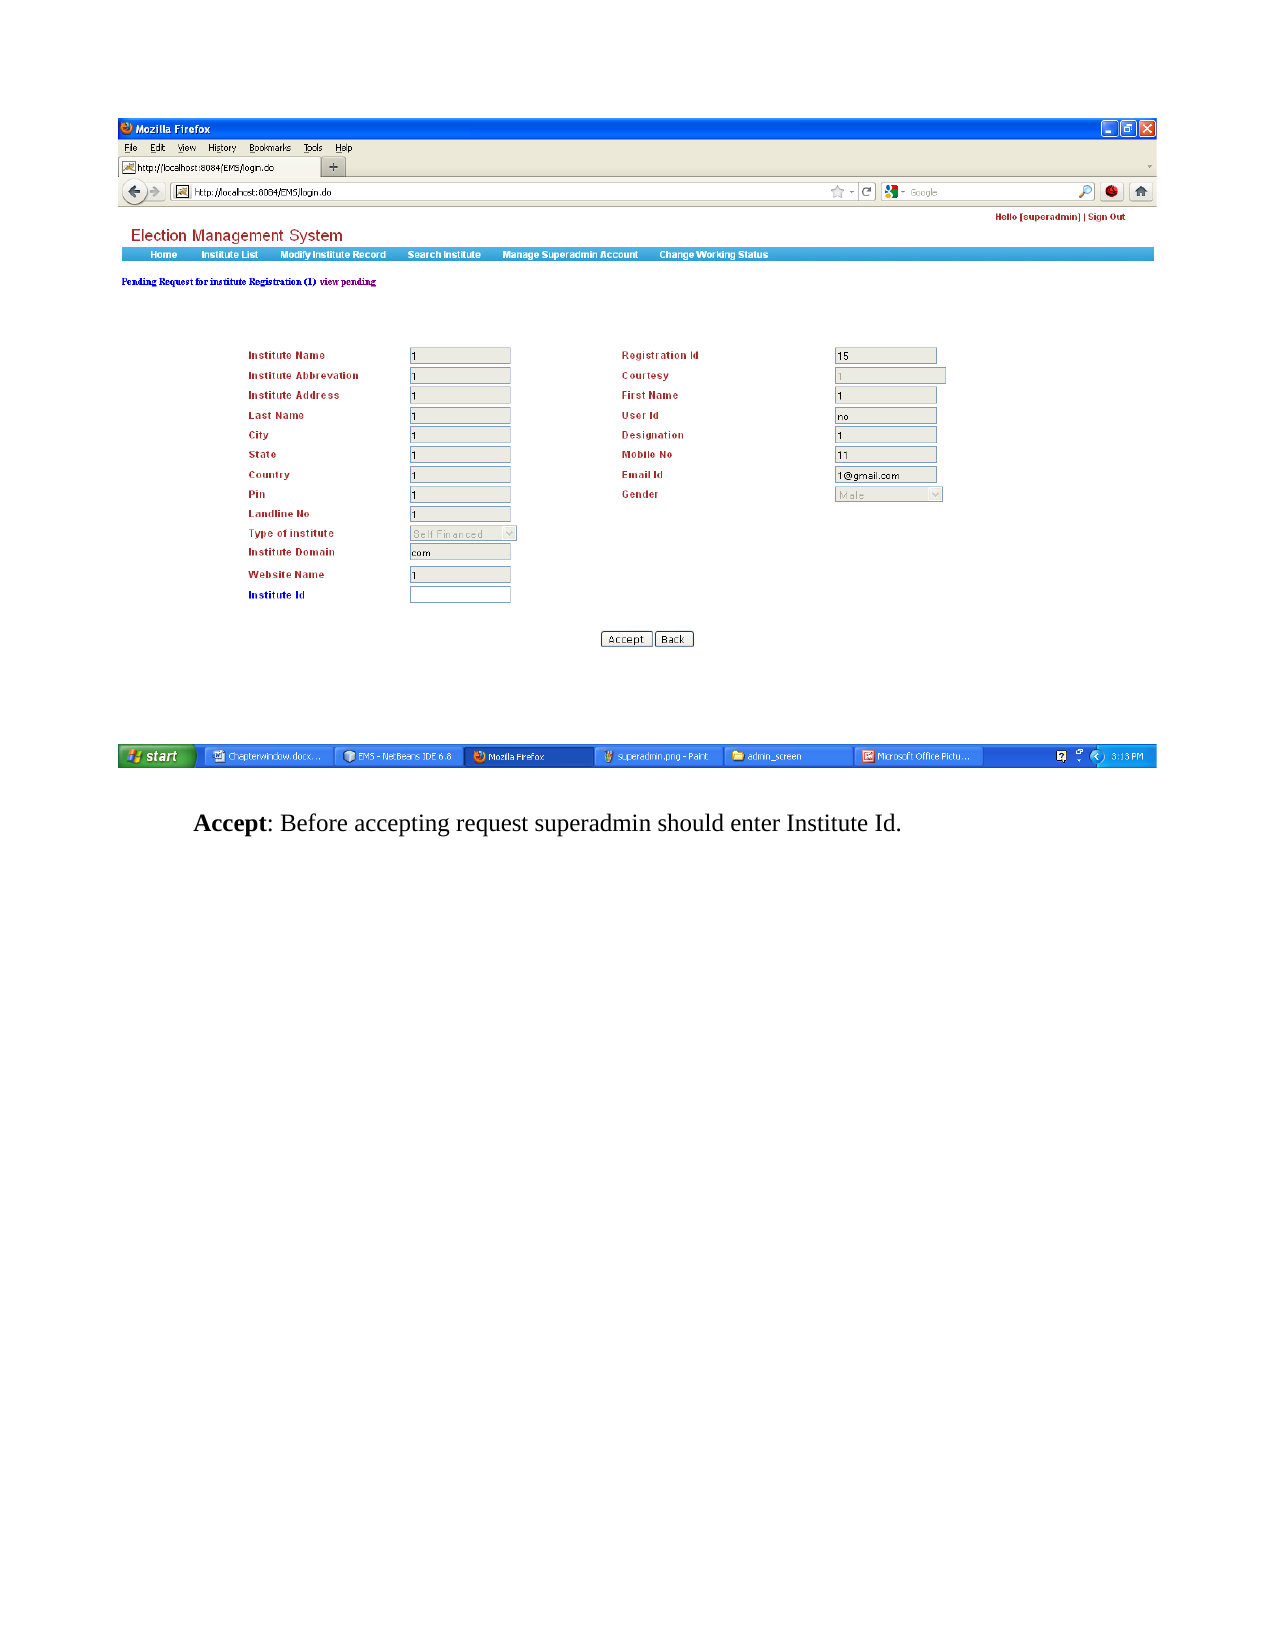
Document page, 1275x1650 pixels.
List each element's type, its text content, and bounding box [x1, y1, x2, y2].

picture [118, 118, 1157, 768]
text Accept: Before accepting request superadmin should enter Institute Id. [118, 808, 1157, 837]
